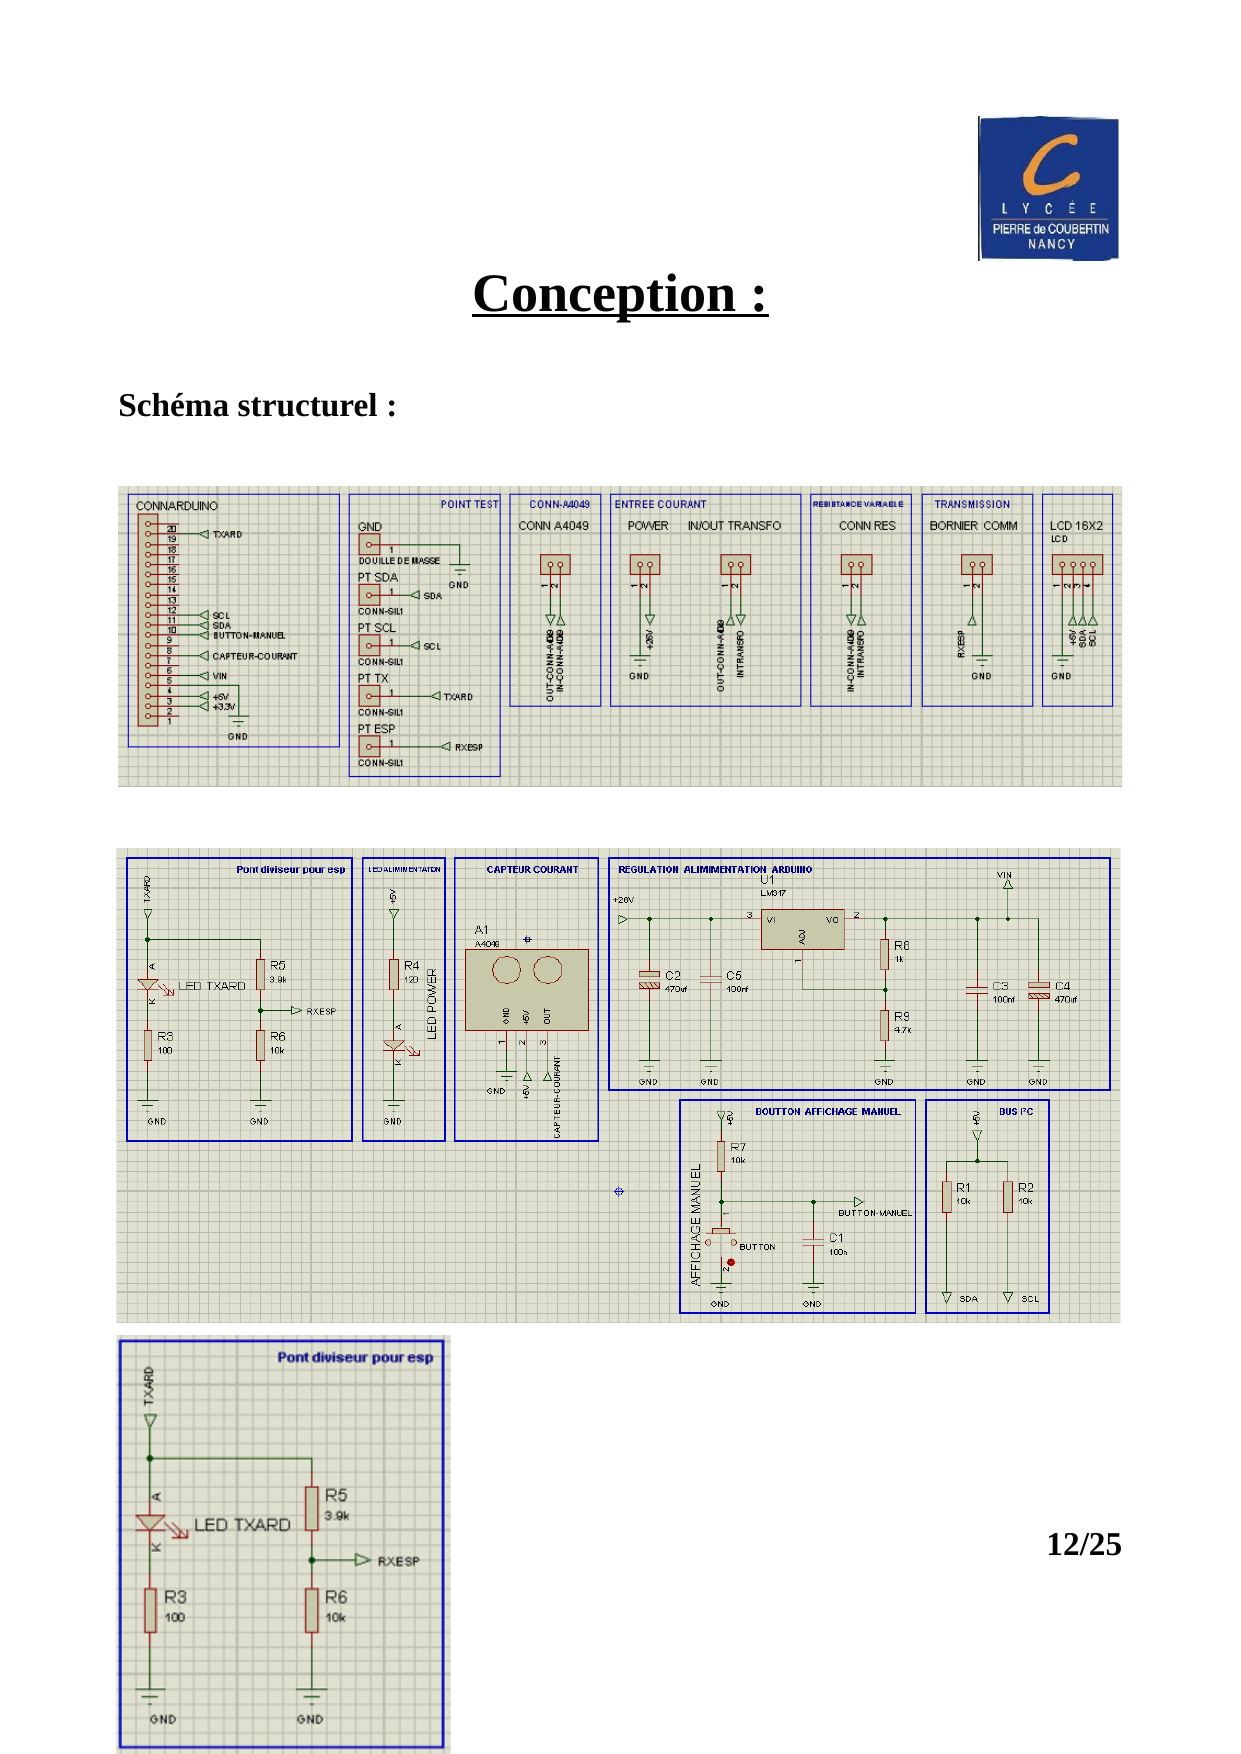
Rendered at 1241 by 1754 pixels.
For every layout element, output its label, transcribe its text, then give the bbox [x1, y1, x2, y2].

picture [116, 848, 1121, 1323]
picture [975, 116, 1120, 261]
text 12/25 [451, 1524, 1122, 1562]
text Schéma structurel : [118, 385, 1122, 424]
picture [116, 1335, 451, 1754]
text Conception : [118, 118, 1122, 323]
picture [118, 486, 1123, 787]
